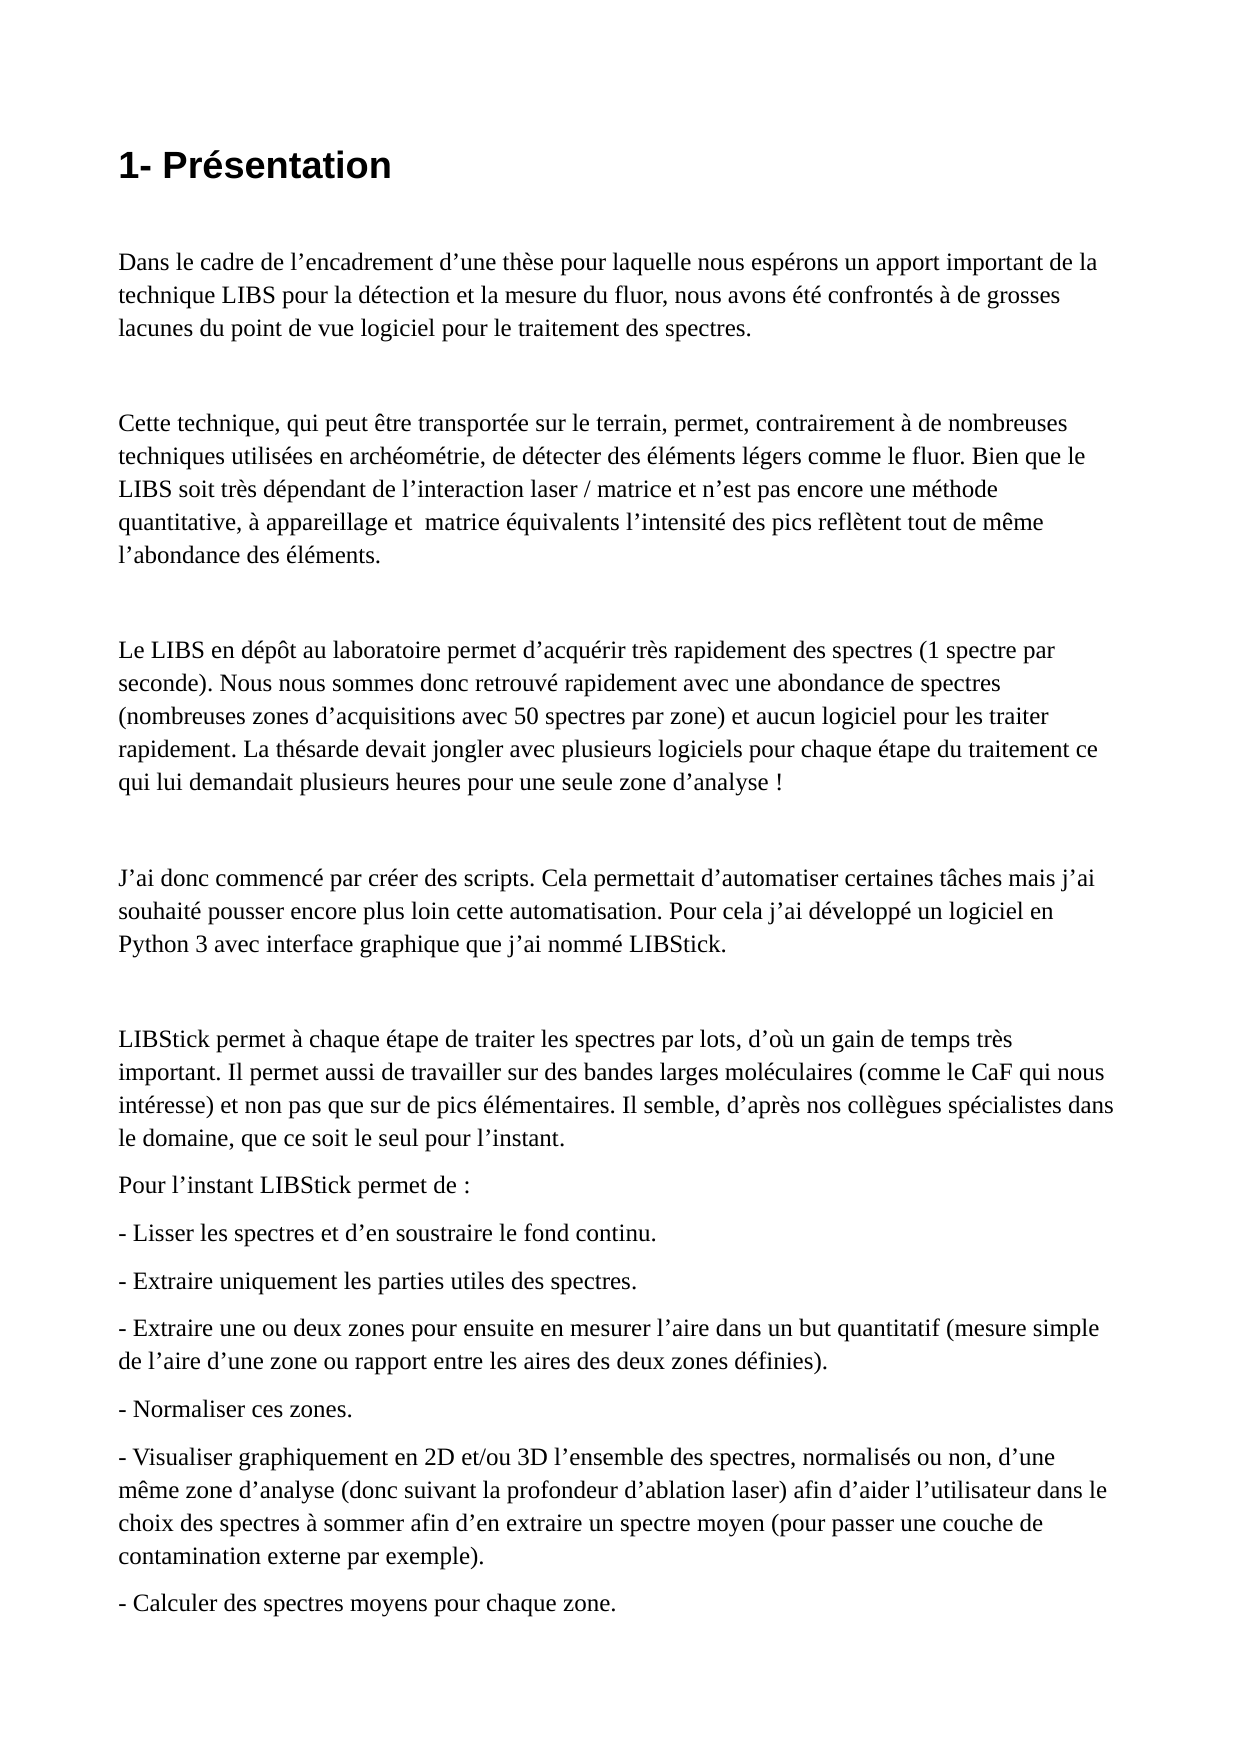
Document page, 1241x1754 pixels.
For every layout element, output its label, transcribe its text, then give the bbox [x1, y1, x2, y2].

text - Lisser les spectres et d’en soustraire le fond continu. [118, 1218, 1122, 1247]
text - Extraire uniquement les parties utiles des spectres. [118, 1266, 1122, 1294]
text LIBStick permet à chaque étape de traiter les spectres par lots, d’où un gain de temps très important. Il permet aussi de travailler sur des bandes larges moléculaires (comme le CaF qui nous intéresse) et non pas que sur de pics élémentaires. Il semble, d’après nos collègues spécialistes dans le domaine, que ce soit le seul pour l’instant. [118, 1024, 1122, 1152]
text - Visualiser graphiquement en 2D et/ou 3D l’ensemble des spectres, normalisés ou non, d’une même zone d’analyse (donc suivant la profondeur d’ablation laser) afin d’aider l’utilisateur dans le choix des spectres à sommer afin d’en extraire un spectre moyen (pour passer une couche de contamination externe par exemple). [118, 1442, 1122, 1569]
text Cette technique, qui peut être transportée sur le terrain, permet, contrairement à de nombreuses techniques utilisées en archéométrie, de détecter des éléments légers comme le fluor. Bien que le LIBS soit très dépendant de l’interaction laser / matrice et n’est pas encore une méthode quantitative, à appareillage et matrice équivalents l’intensité des pics reflètent tout de même l’abondance des éléments. [118, 408, 1122, 569]
text Pour l’instant LIBStick permet de : [118, 1171, 1122, 1199]
text J’ai donc commencé par créer des scripts. Cela permettait d’automatiser certaines tâches mais j’ai souhaité pousser encore plus loin cette automatisation. Pour cela j’ai développé un logiciel en Python 3 avec interface graphique que j’ai nommé LIBStick. [118, 863, 1122, 957]
text - Calculer des spectres moyens pour chaque zone. [118, 1588, 1122, 1617]
text - Normaliser ces zones. [118, 1394, 1122, 1423]
text Le LIBS en dépôt au laboratoire permet d’acquérir très rapidement des spectres (1 spectre par seconde). Nous nous sommes donc retrouvé rapidement avec une abondance de spectres (nombreuses zones d’acquisitions avec 50 spectres par zone) et aucun logiciel pour les traiter rapidement. La thésarde devait jongler avec plusieurs logiciels pour chaque étape du traitement ce qui lui demandait plusieurs heures pour une seule zone d’analyse ! [118, 635, 1122, 796]
subtitle 1- Présentation [118, 143, 1122, 187]
text - Extraire une ou deux zones pour ensuite en mesurer l’aire dans un but quantitatif (mesure simple de l’aire d’une zone ou rapport entre les aires des deux zones définies). [118, 1313, 1122, 1375]
text Dans le cadre de l’encadrement d’une thèse pour laquelle nous espérons un apport important de la technique LIBS pour la détection et la mesure du fluor, nous avons été confrontés à de grosses lacunes du point de vue logiciel pour le traitement des spectres. [118, 247, 1122, 342]
